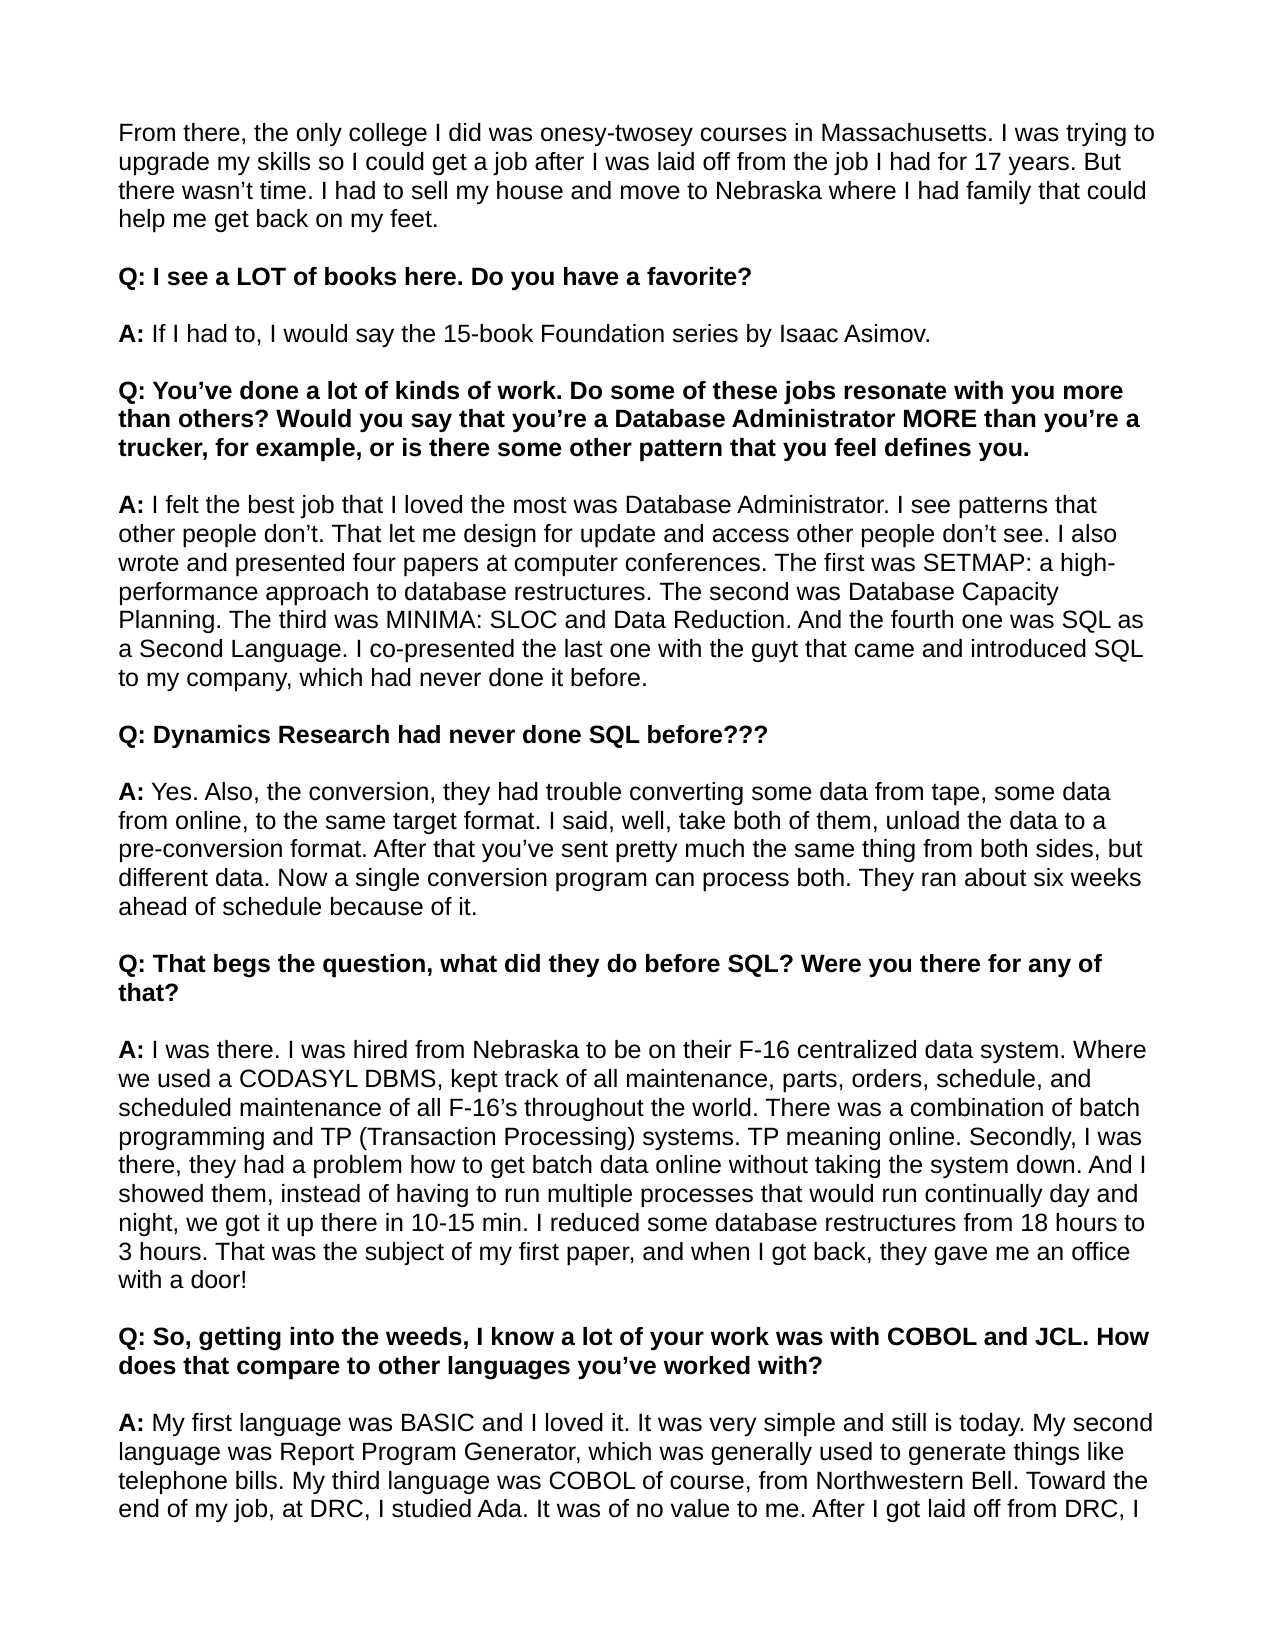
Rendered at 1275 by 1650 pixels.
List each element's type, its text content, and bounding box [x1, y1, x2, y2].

text A: I felt the best job that I loved the most was Database Administrator. I see patterns that other people don’t. That let me design for update and access other people don’t see. I also wrote and presented four papers at computer conferences. The first was SETMAP: a high-performance approach to database restructures. The second was Database Capacity Planning. The third was MINIMA: SLOC and Data Reduction. And the fourth one was SQL as a Second Language. I co-presented the last one with the guyt that came and introduced SQL to my company, which had never done it before. [118, 490, 1157, 691]
text From there, the only college I did was onesy-twosey courses in Massachusetts. I was trying to upgrade my skills so I could get a job after I was laid off from the job I had for 17 years. But there wasn’t time. I had to sell my house and move to Nebraska where I had family that could help me get back on my feet. [118, 118, 1157, 233]
text Q: You’ve done a lot of kinds of work. Do some of these jobs resonate with you more than others? Would you say that you’re a Database Administrator MORE than you’re a trucker, for example, or is there some other pattern that you feel defines you. [118, 376, 1157, 462]
text A: My first language was BASIC and I loved it. It was very simple and still is today. My second language was Report Program Generator, which was generally used to generate things like telephone bills. My third language was COBOL of course, from Northwestern Bell. Toward the end of my job, at DRC, I studied Ada. It was of no value to me. After I got laid off from DRC, I [118, 1408, 1157, 1523]
text A: If I had to, I would say the 15-book Foundation series by Isaac Asimov. [118, 318, 1157, 347]
text Q: So, getting into the weeds, I know a lot of your work was with COBOL and JCL. How does that compare to other languages you’ve worked with? [118, 1322, 1157, 1380]
text A: Yes. Also, the conversion, they had trouble converting some data from tape, some data from online, to the same target format. I said, well, take both of them, unload the data to a pre-conversion format. After that you’ve sent pretty much the same thing from both sides, but different data. Now a single conversion program can process both. They ran about six weeks ahead of schedule because of it. [118, 777, 1157, 921]
text Q: I see a LOT of books here. Do you have a favorite? [118, 261, 1157, 290]
text Q: Dynamics Research had never done SQL before??? [118, 720, 1157, 748]
text Q: That begs the question, what did they do before SQL? Were you there for any of that? A: I was there. I was hired from Nebraska to be on their F-16 centralized data system. Where we used a CODASYL DBMS, kept track of all maintenance, parts, orders, schedule, and scheduled maintenance of all F-16’s throughout the world. There was a combination of batch programming and TP (Transaction Processing) systems. TP meaning online. Secondly, I was there, they had a problem how to get batch data online without taking the system down. And I showed them, instead of having to run multiple processes that would run continually day and night, we got it up there in 10-15 min. I reduced some database restructures from 18 hours to 3 hours. That was the subject of my first paper, and when I got back, they gave me an office with a door! [118, 949, 1157, 1294]
